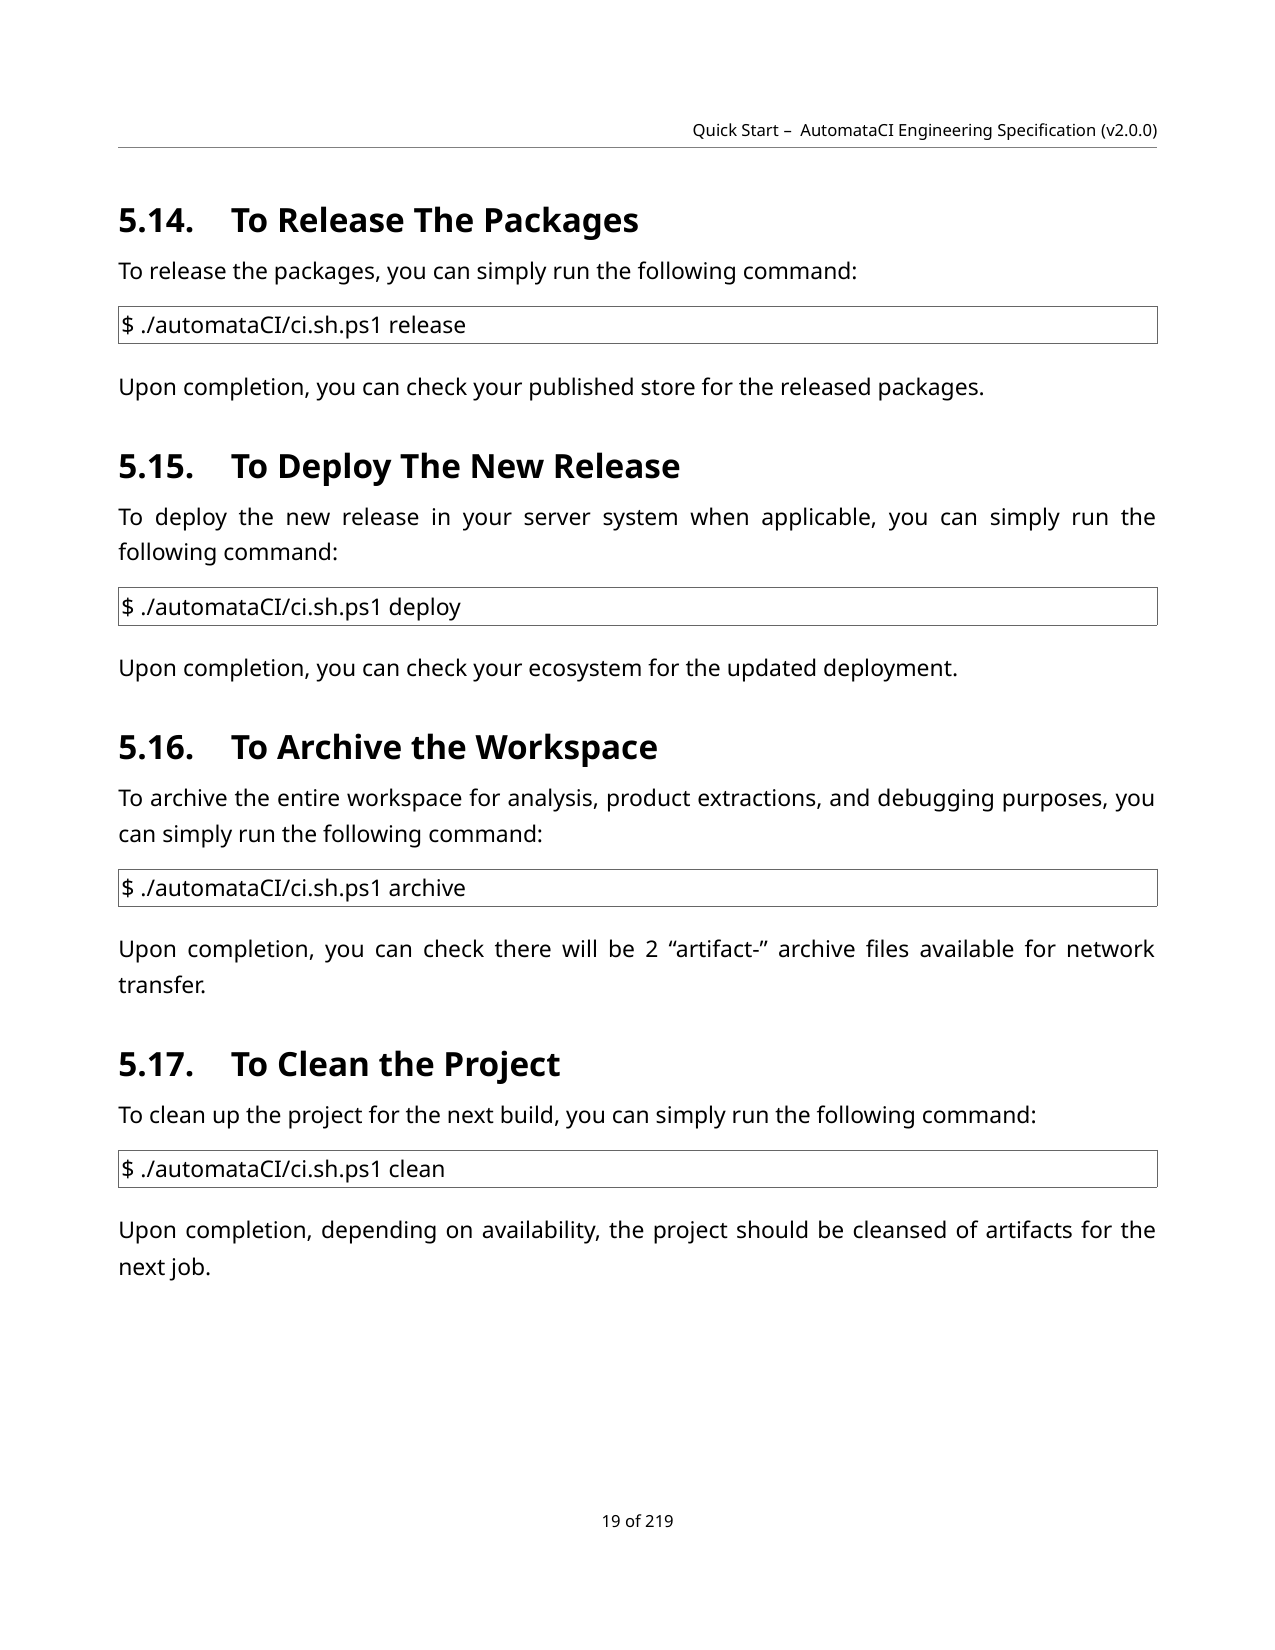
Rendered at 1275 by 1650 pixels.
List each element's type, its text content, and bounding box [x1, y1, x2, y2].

text To clean up the project for the next build, you can simply run the following command: [118, 1099, 1157, 1130]
text To release the packages, you can simply run the following command: [118, 255, 1157, 286]
text $ ./automataCI/ci.sh.ps1 clean [119, 1151, 1157, 1187]
subtitle To Deploy The New Release [118, 442, 1157, 488]
text Upon completion, you can check your ecosystem for the updated deployment. [118, 652, 1157, 683]
text $ ./automataCI/ci.sh.ps1 archive [119, 870, 1157, 906]
text To archive the entire workspace for analysis, product extractions, and debugging purposes, you can simply run the following command: [118, 782, 1157, 849]
text $ ./automataCI/ci.sh.ps1 release [119, 307, 1157, 343]
text To deploy the new release in your server system when applicable, you can simply run the following command: [118, 500, 1157, 568]
subtitle To Archive the Workspace [118, 724, 1157, 769]
text Upon completion, you can check there will be 2 “artifact-” archive files available for network transfer. [118, 933, 1157, 1000]
text Upon completion, depending on availability, the project should be cleansed of artifacts for the next job. [118, 1214, 1157, 1282]
subtitle To Clean the Project [118, 1041, 1157, 1086]
subtitle To Release The Packages [118, 197, 1157, 243]
text Upon completion, you can check your published store for the released packages. [118, 371, 1157, 402]
text $ ./automataCI/ci.sh.ps1 deploy [119, 588, 1157, 625]
